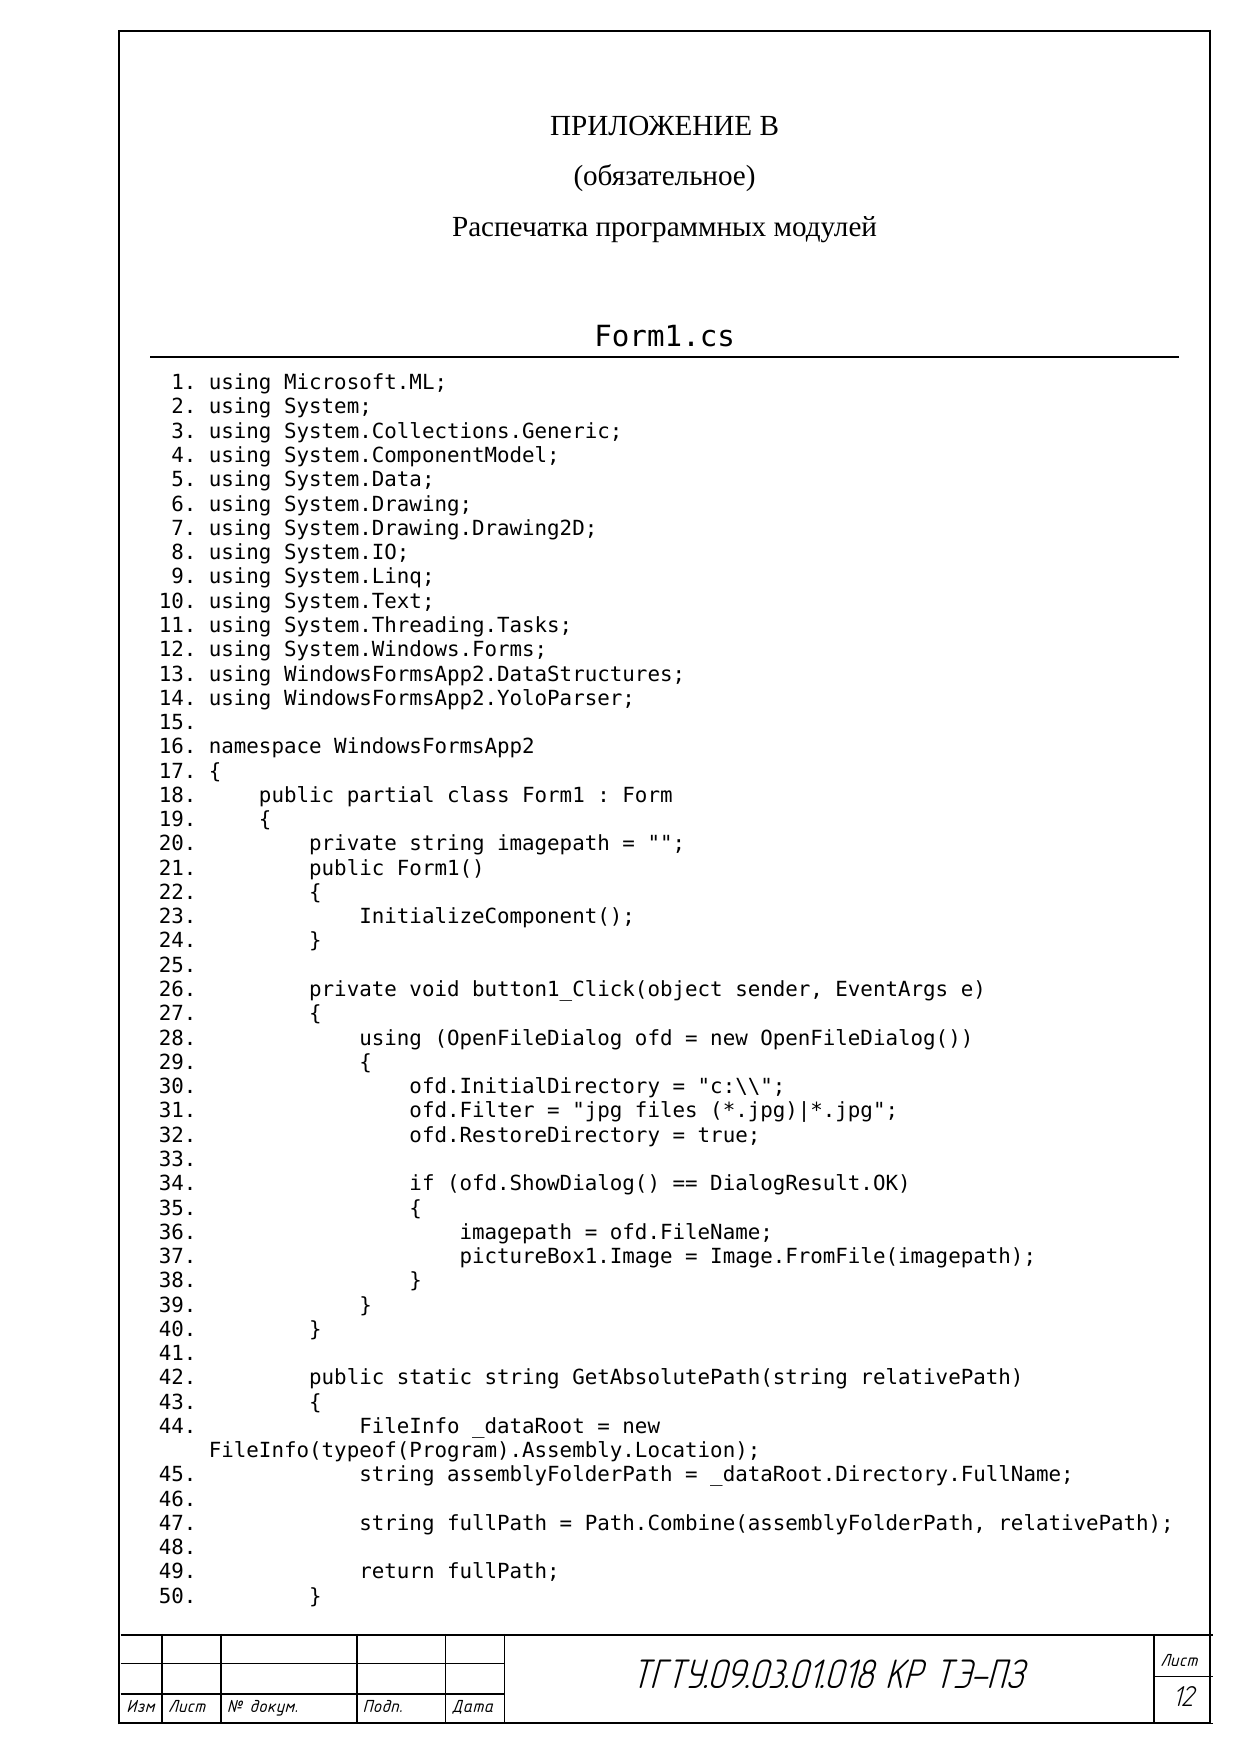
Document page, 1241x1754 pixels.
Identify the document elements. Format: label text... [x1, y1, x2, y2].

subtitle pictureBox1.Image = Image.FromFile(imagepath); [209, 1244, 1179, 1268]
subtitle string fullPath = Path.Combine(assemblyFolderPath, relativePath); [209, 1511, 1179, 1535]
subtitle using System.Data; [209, 467, 1179, 492]
subtitle } [209, 928, 1179, 953]
subtitle using System.Windows.Forms; [209, 637, 1179, 662]
subtitle using System.IO; [209, 540, 1179, 564]
subtitle } [209, 1317, 1179, 1341]
subtitle using (OpenFileDialog ofd = new OpenFileDialog()) [209, 1026, 1179, 1050]
subtitle public partial class Form1 : Form [209, 783, 1179, 807]
subtitle public static string GetAbsolutePath(string relativePath) [209, 1365, 1179, 1390]
subtitle string assemblyFolderPath = _dataRoot.Directory.FullName; [209, 1462, 1179, 1487]
subtitle ofd.RestoreDirectory = true; [209, 1123, 1179, 1147]
subtitle namespace WindowsFormsApp2 [209, 734, 1179, 759]
subtitle if (ofd.ShowDialog() == DialogResult.OK) [209, 1171, 1179, 1196]
subtitle { [209, 759, 1179, 783]
subtitle ПРИЛОЖЕНИЕ В (обязательное) Распечатка программных модулей [150, 108, 1179, 242]
subtitle public Form1() [209, 856, 1179, 880]
subtitle using System; [209, 394, 1179, 419]
subtitle private void button1_Click(object sender, EventArgs e) [209, 977, 1179, 1001]
subtitle using WindowsFormsApp2.DataStructures; [209, 662, 1179, 686]
subtitle using Microsoft.ML; [209, 370, 1179, 394]
subtitle { [209, 1196, 1179, 1220]
subtitle ofd.Filter = "jpg files (*.jpg)|*.jpg"; [209, 1098, 1179, 1123]
subtitle FileInfo _dataRoot = new FileInfo(typeof(Program).Assembly.Location); [209, 1414, 1179, 1462]
subtitle using System.Collections.Generic; [209, 419, 1179, 443]
subtitle private string imagepath = ""; [209, 831, 1179, 856]
subtitle } [209, 1268, 1179, 1293]
subtitle using System.ComponentModel; [209, 443, 1179, 467]
subtitle return fullPath; [209, 1559, 1179, 1584]
subtitle using System.Drawing; [209, 492, 1179, 516]
subtitle using System.Linq; [209, 564, 1179, 589]
subtitle { [209, 1050, 1179, 1074]
subtitle { [209, 880, 1179, 904]
subtitle { [209, 807, 1179, 831]
subtitle using System.Drawing.Drawing2D; [209, 516, 1179, 540]
subtitle using System.Text; [209, 589, 1179, 613]
subtitle } [209, 1584, 1179, 1608]
subtitle { [209, 1001, 1179, 1026]
text Form1.cs [150, 317, 1179, 356]
subtitle } [209, 1293, 1179, 1317]
subtitle imagepath = ofd.FileName; [209, 1220, 1179, 1244]
subtitle ofd.InitialDirectory = "c:\\"; [209, 1074, 1179, 1098]
subtitle InitializeComponent(); [209, 904, 1179, 928]
subtitle { [209, 1390, 1179, 1414]
subtitle using System.Threading.Tasks; [209, 613, 1179, 637]
subtitle using WindowsFormsApp2.YoloParser; [209, 686, 1179, 710]
